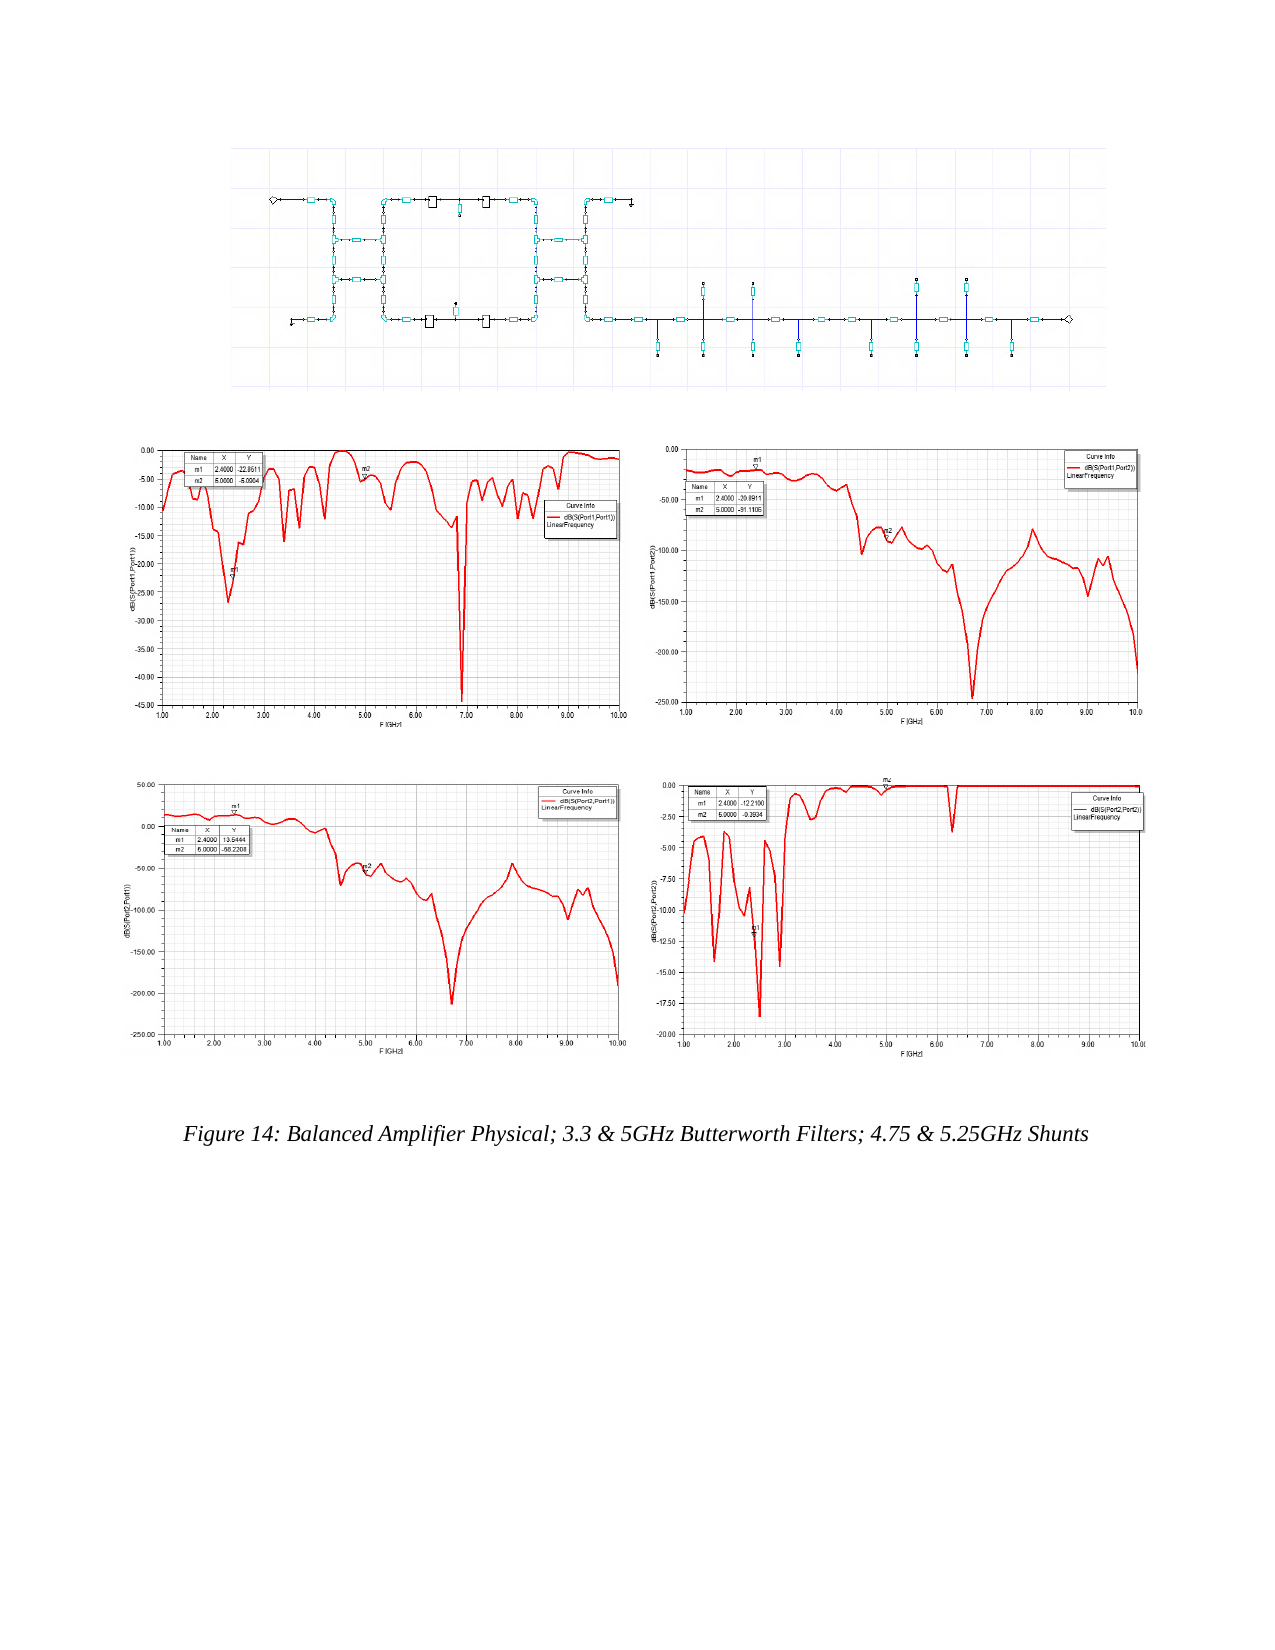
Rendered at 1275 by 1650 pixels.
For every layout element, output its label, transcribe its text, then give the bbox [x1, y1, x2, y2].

picture [643, 444, 1143, 725]
table_cell [638, 762, 1159, 1091]
picture [121, 779, 626, 1054]
table_cell [119, 426, 637, 761]
picture [230, 148, 1107, 391]
table_header [119, 119, 637, 425]
table_header [638, 119, 1159, 425]
table_cell [119, 762, 637, 1091]
table_cell [638, 426, 1159, 761]
picture [648, 778, 1146, 1057]
picture [123, 445, 629, 727]
text Figure 14: Balanced Amplifier Physical; 3.3 & 5GHz Butterworth Filters; 4.75 & 5.25GHz Shunts [118, 1120, 1157, 1146]
